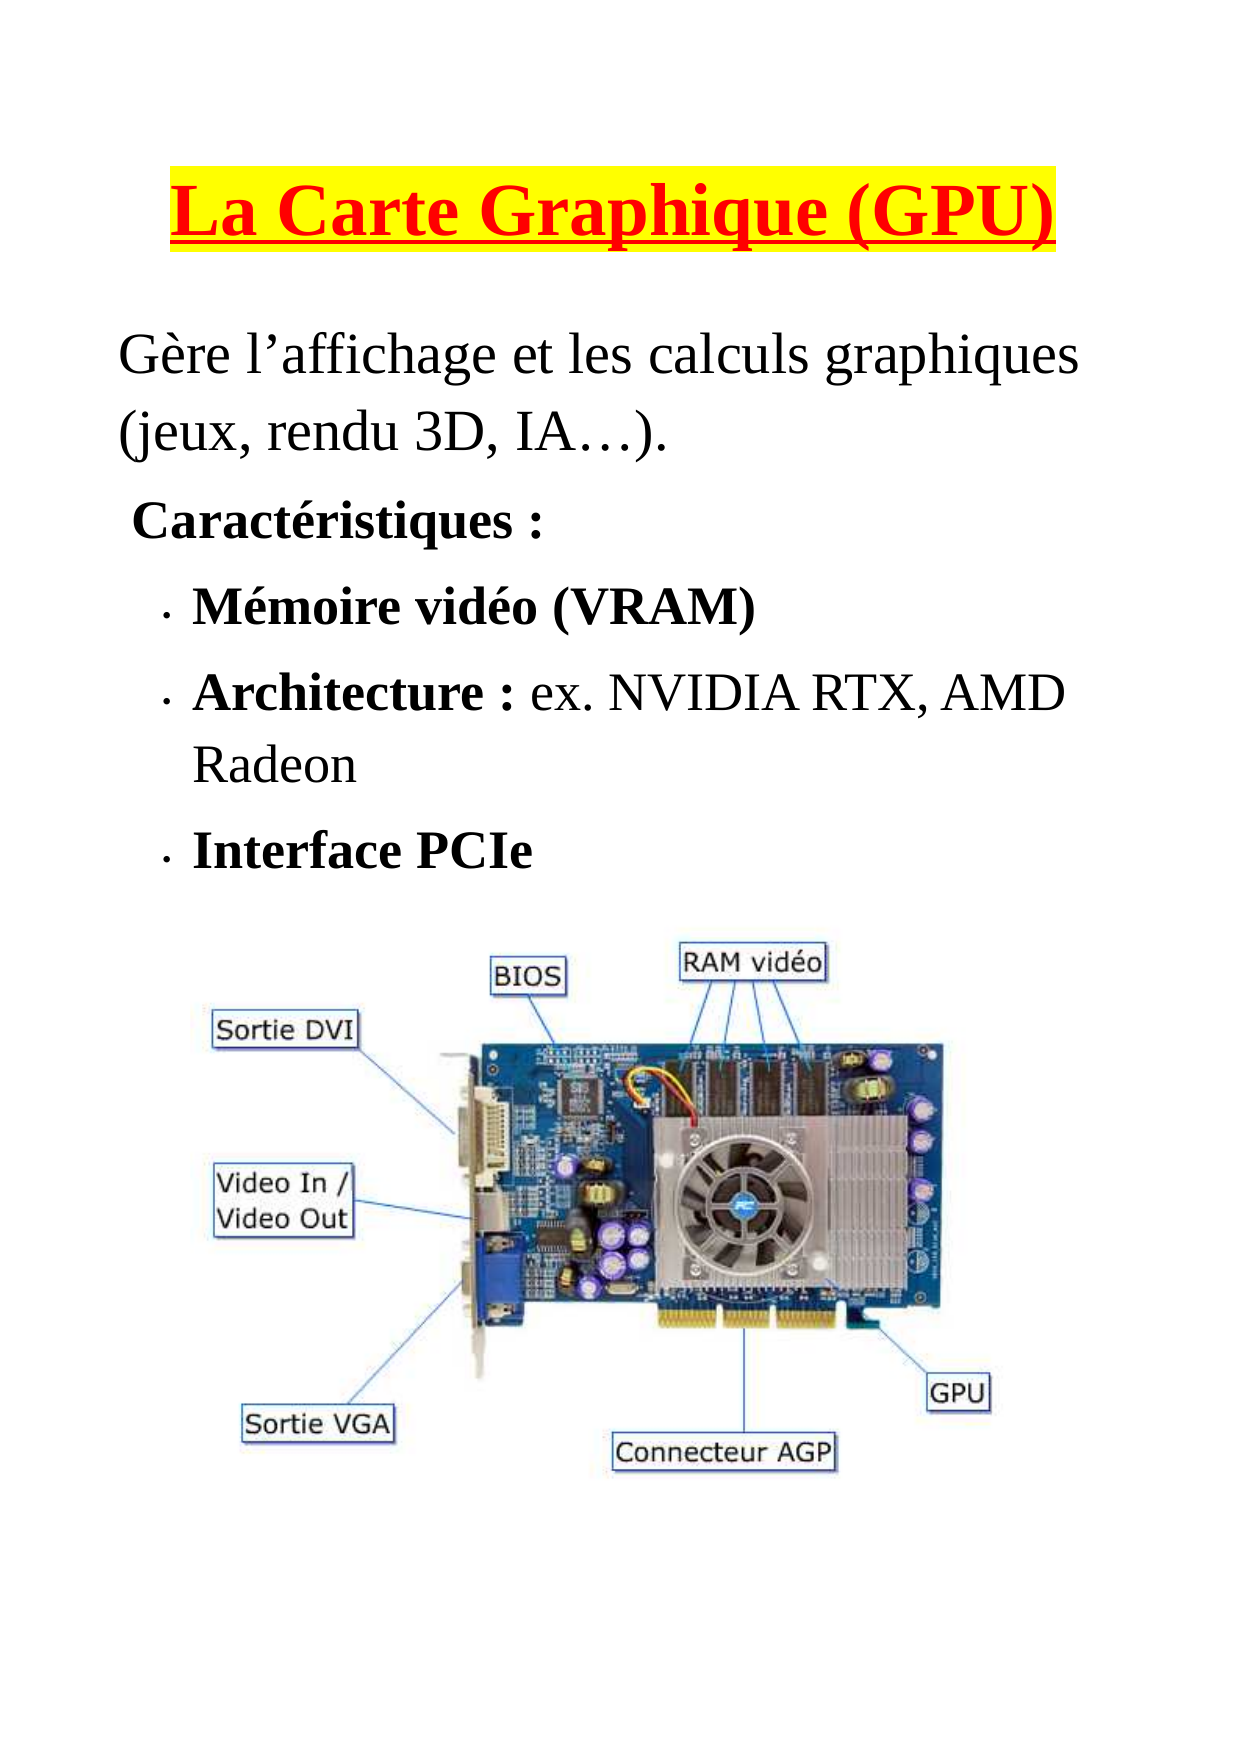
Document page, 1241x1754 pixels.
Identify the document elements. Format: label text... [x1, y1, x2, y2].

list Interface PCIe [162, 818, 1122, 880]
list Architecture : ex. NVIDIA RTX, AMD Radeon [162, 660, 1122, 794]
text Caractéristiques : [118, 488, 1122, 550]
list Mémoire vidéo (VRAM) [162, 574, 1122, 636]
text La Carte Graphique (GPU) [118, 166, 1122, 252]
picture [190, 903, 1050, 1529]
text Gère l’affichage et les calculs graphiques (jeux, rendu 3D, IA…). [118, 319, 1122, 463]
